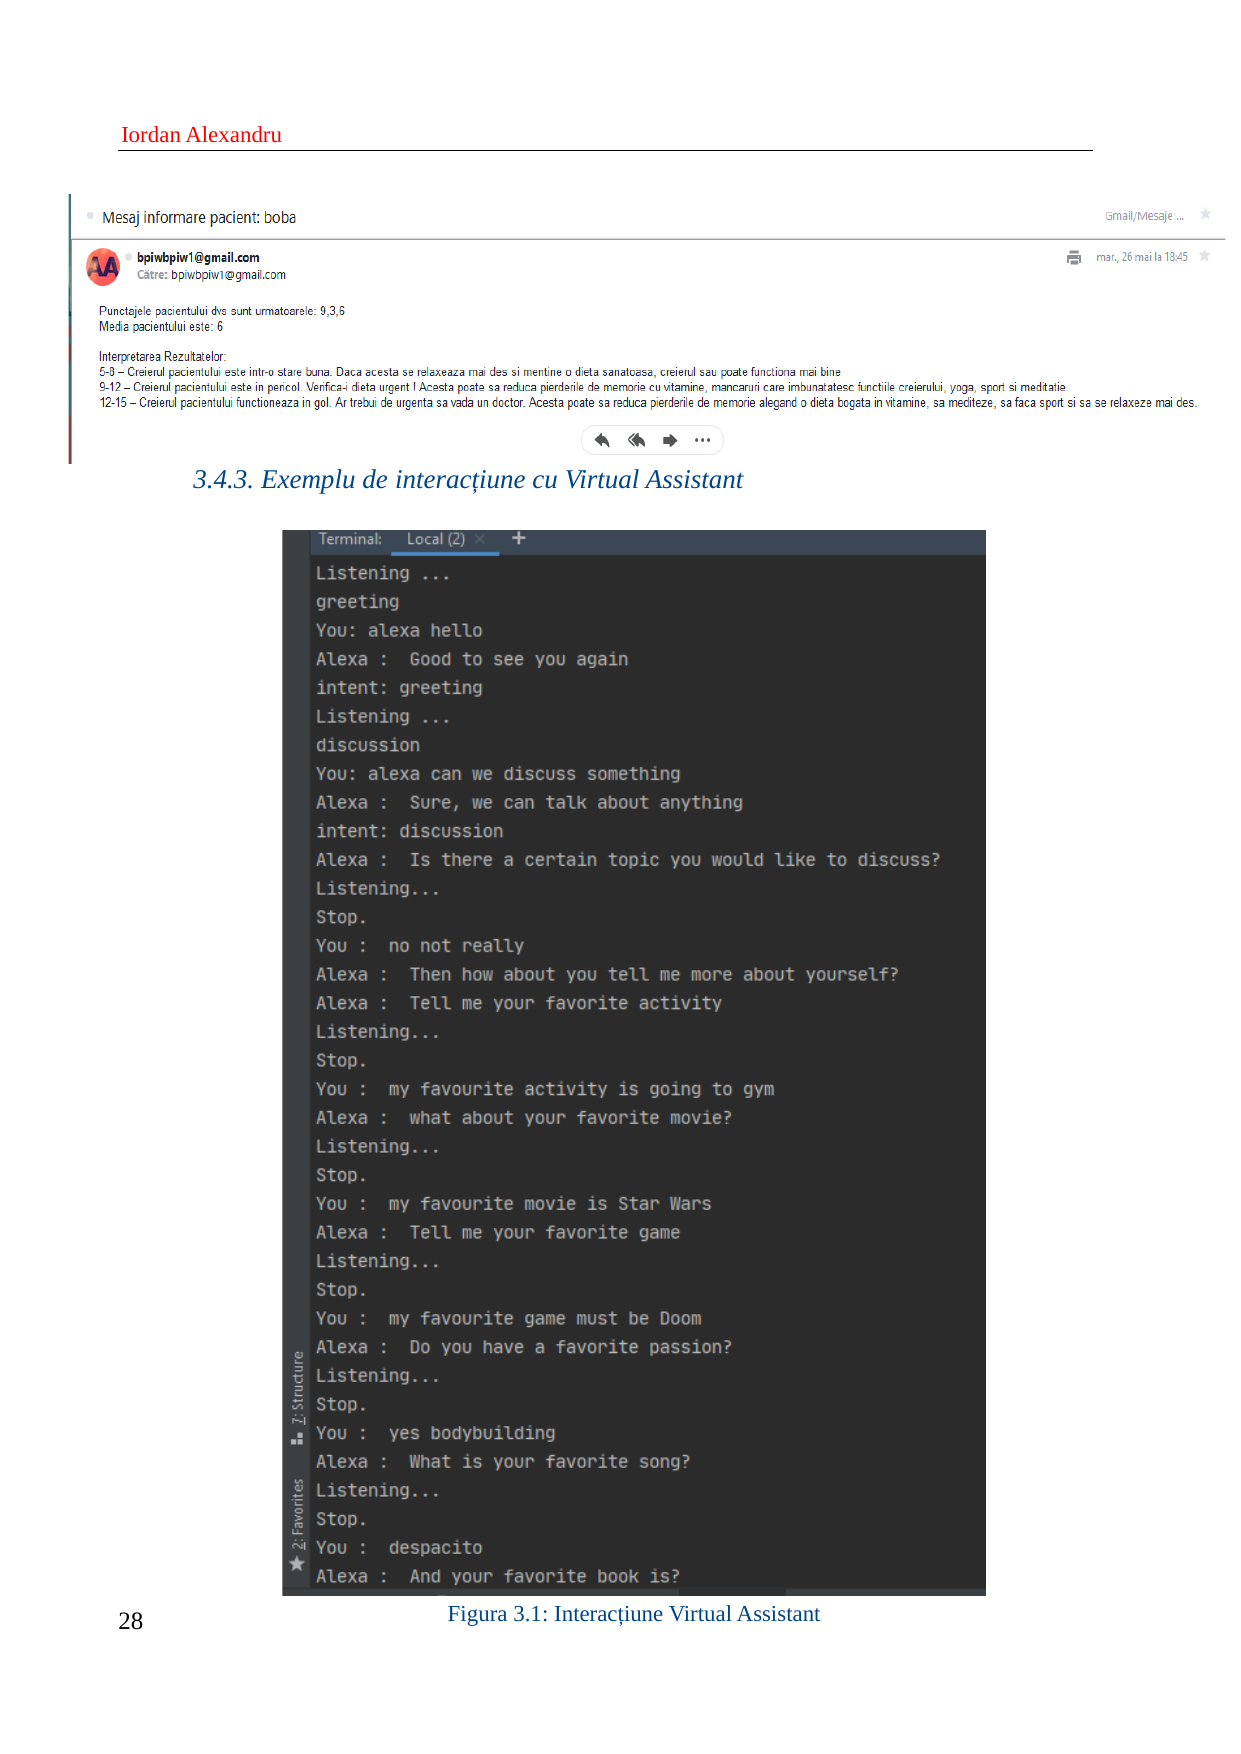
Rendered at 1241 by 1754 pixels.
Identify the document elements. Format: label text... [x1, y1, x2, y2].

picture [68, 194, 1226, 392]
text Figura 3.1: Interacțiune Virtual Assistant [282, 531, 986, 1627]
subtitle [193, 180, 1093, 194]
subtitle Exemplu de interacțiune cu Virtual Assistant [193, 461, 1093, 494]
